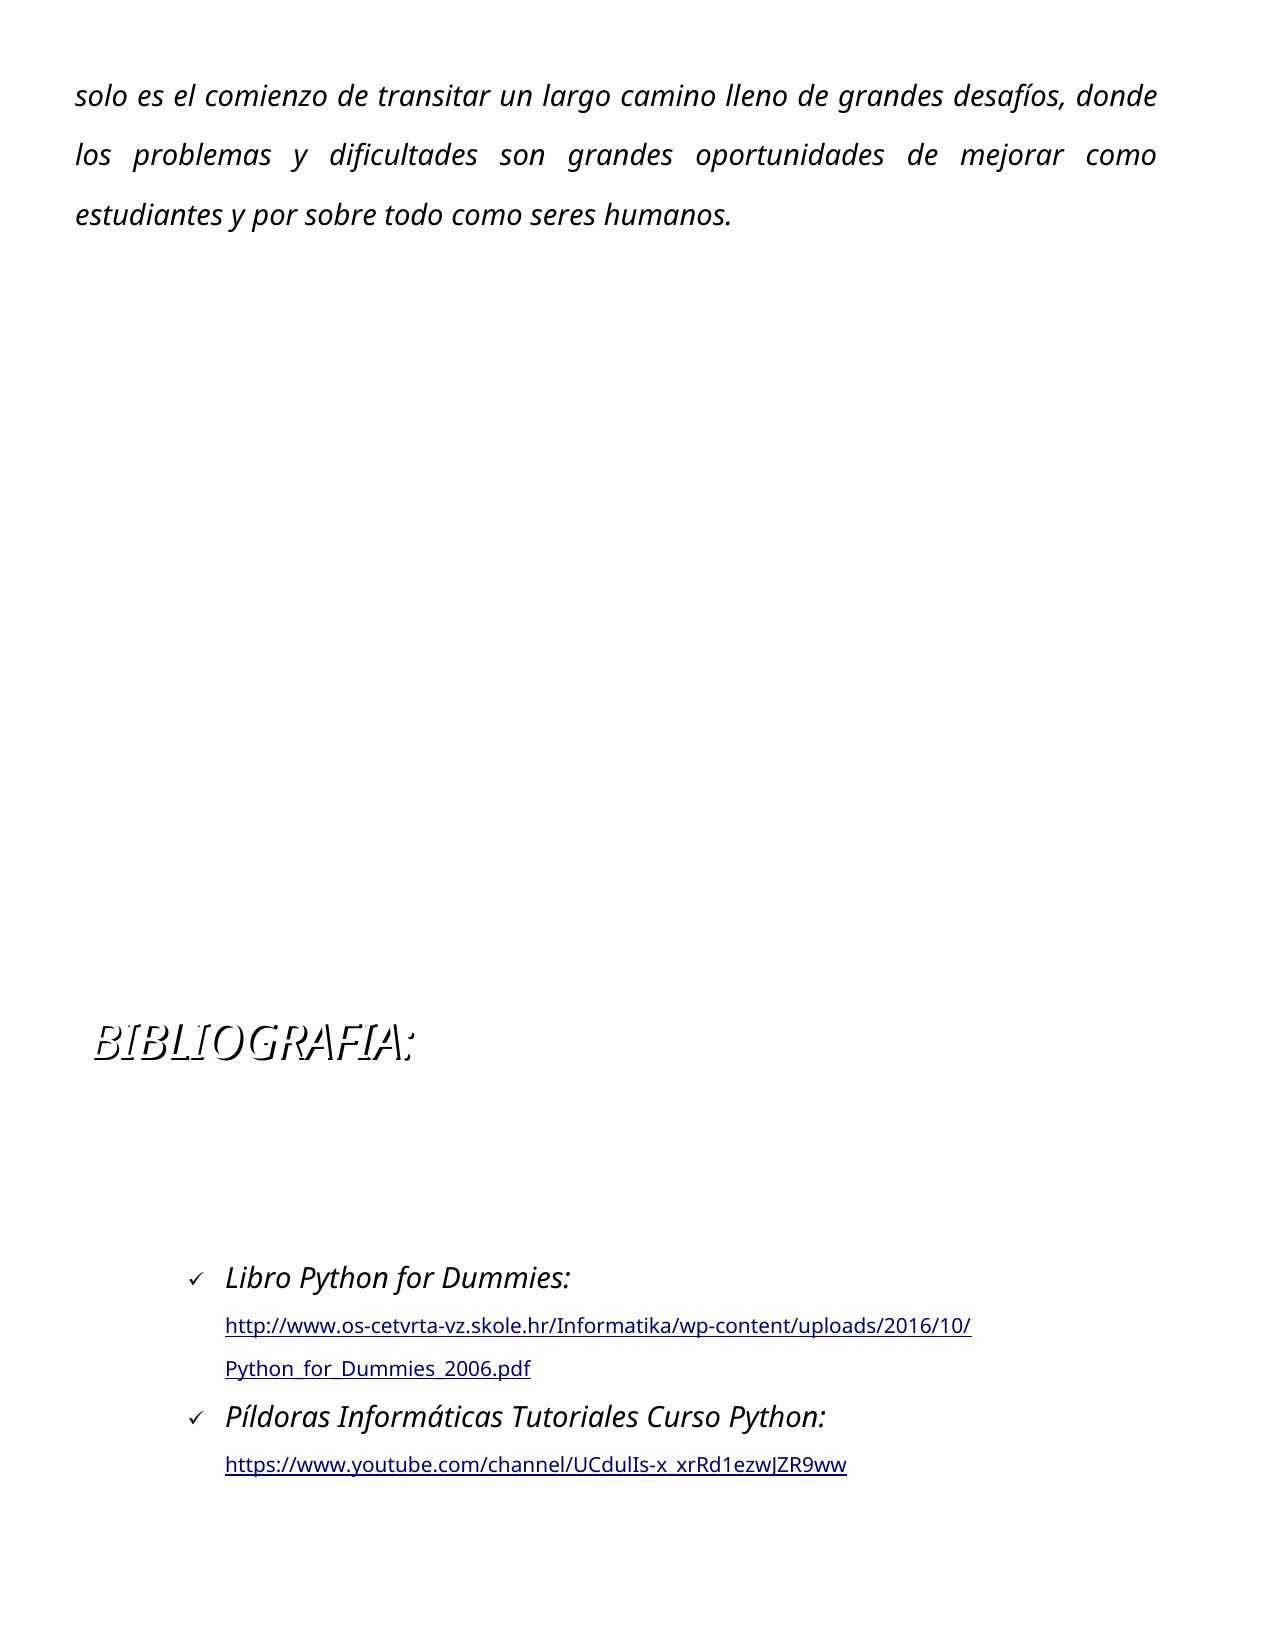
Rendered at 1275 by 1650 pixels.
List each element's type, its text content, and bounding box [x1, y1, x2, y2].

text solo es el comienzo de transitar un largo camino lleno de grandes desafíos, donde los problemas y dificultades son grandes oportunidades de mejorar como estudiantes y por sobre todo como seres humanos. [75, 75, 1162, 234]
list Píldoras Informáticas Tutoriales Curso Python: https://www.youtube.com/channel/UCdulIs-x_xrRd1ezwJZR9ww [187, 1397, 1200, 1479]
list Libro Python for Dummies: http://www.os-cetvrta-vz.skole.hr/Informatika/wp-content/uploads/2016/10/Python_for_Dummies_2006.pdf [187, 1257, 1200, 1382]
text BIBLIOGRAFIA: [90, 1004, 555, 1073]
